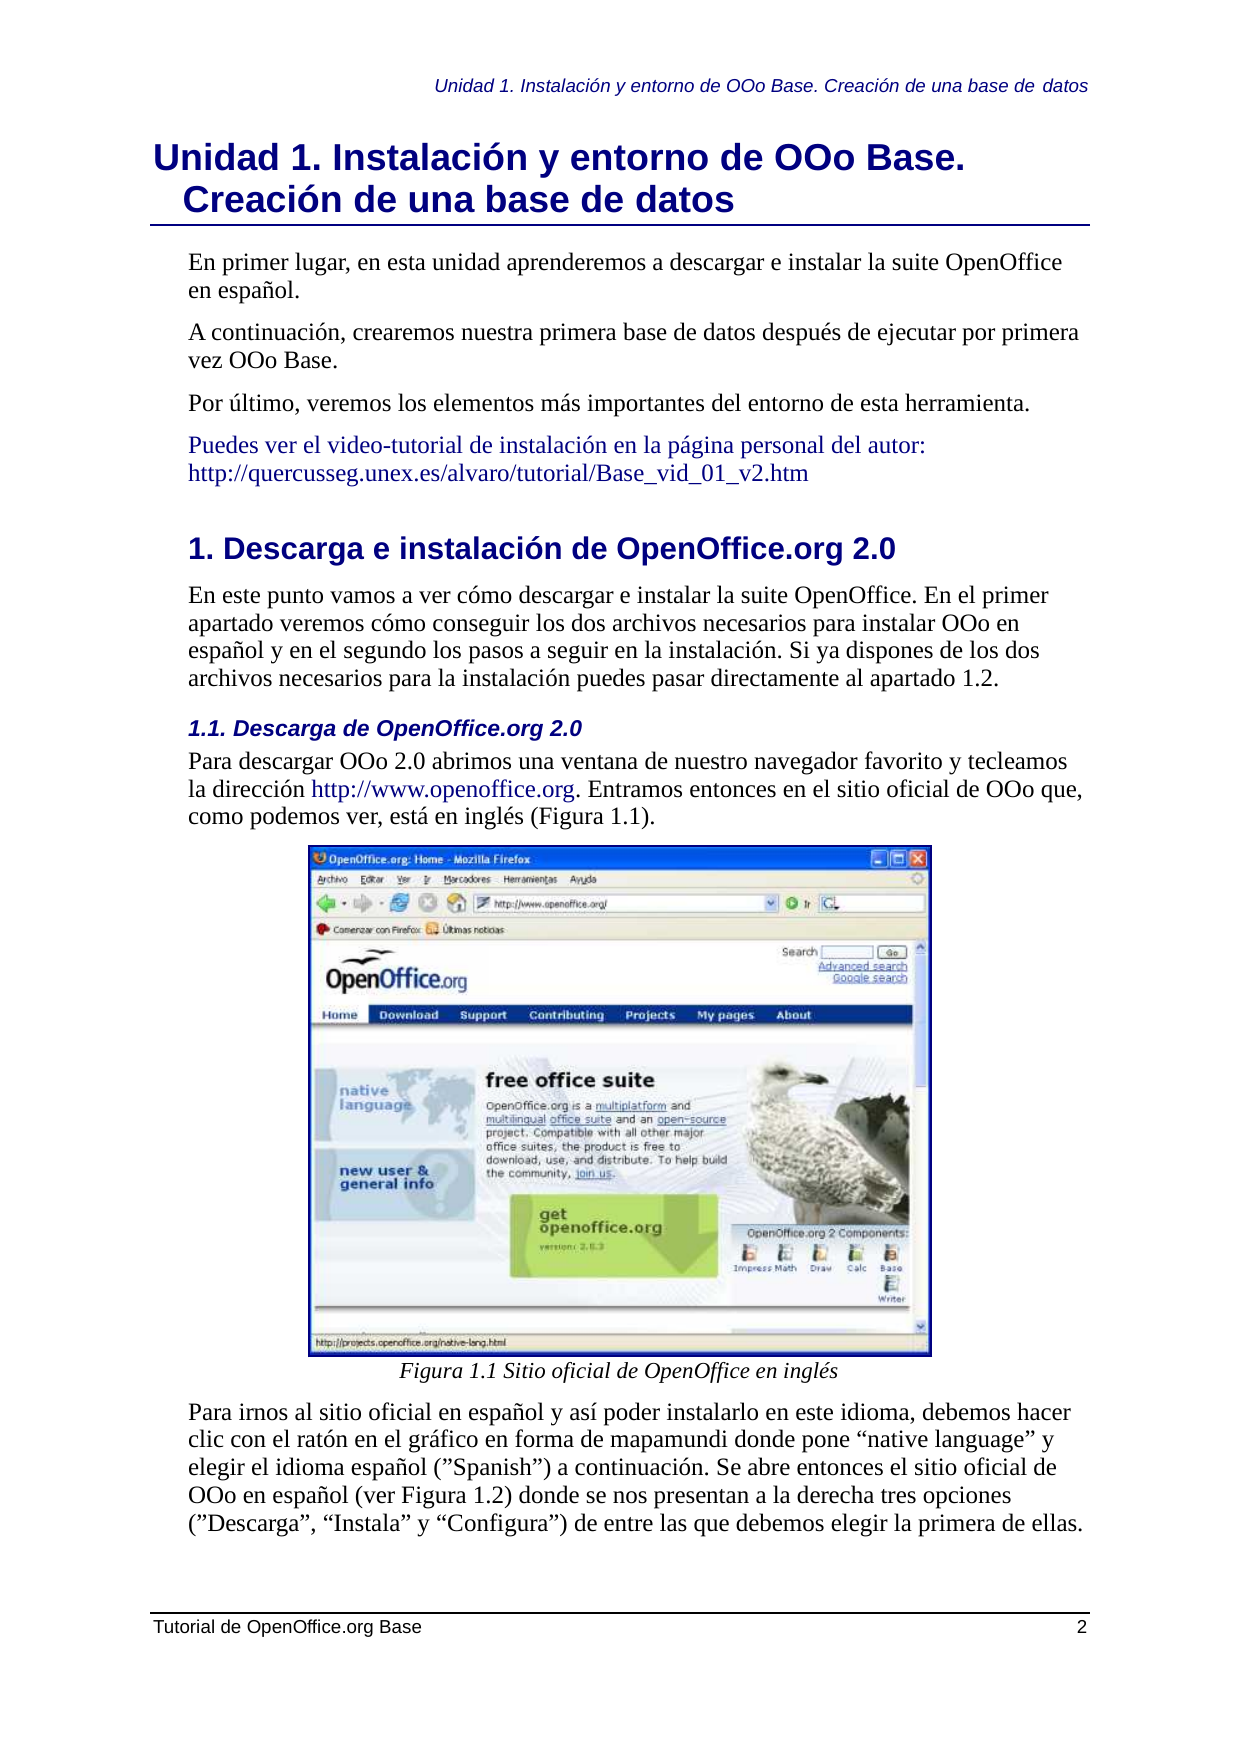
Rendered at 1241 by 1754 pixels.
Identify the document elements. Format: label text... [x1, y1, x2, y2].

picture [310, 847, 930, 1355]
text Para descargar OOo 2.0 abrimos una ventana de nuestro navegador favorito y tecleamos la dirección http://www.openoffice.org. Entramos entonces en el sitio oficial de OOo que, como podemos ver, está en inglés (Figura 1.1). [188, 747, 1090, 830]
text Por último, veremos los elementos más importantes del entorno de esta herramienta. [188, 389, 1090, 416]
text En primer lugar, en esta unidad aprenderemos a descargar e instalar la suite OpenOffice en español. [188, 248, 1090, 304]
text Para irnos al sitio oficial en español y así poder instalarlo en este idioma, debemos hacer clic con el ratón en el gráfico en forma de mapamundi donde pone “native language” y elegir el idioma español (”Spanish”) a continuación. Se abre entonces el sitio oficial de OOo en español (ver Figura 1.2) donde se nos presentan a la derecha tres opciones (”Descarga”, “Instala” y “Configura”) de entre las que debemos elegir la primera de ellas. [188, 1398, 1090, 1536]
text A continuación, crearemos nuestra primera base de datos después de ejecutar por primera vez OOo Base. [188, 318, 1090, 374]
text Puedes ver el video-tutorial de instalación en la página personal del autor: http://quercusseg.unex.es/alvaro/tutorial/Base_vid_01_v2.htm [188, 431, 1090, 487]
subtitle Descarga e instalación de OpenOffice.org 2.0 [188, 531, 1090, 566]
text En este punto vamos a ver cómo descargar e instalar la suite OpenOffice. En el primer apartado veremos cómo conseguir los dos archivos necesarios para instalar OOo en español y en el segundo los pasos a seguir en la instalación. Si ya dispones de los dos archivos necesarios para la instalación puedes pasar directamente al apartado 1.2. [188, 581, 1090, 692]
subtitle Descarga de OpenOffice.org 2.0 [188, 716, 1090, 741]
text Figura 1.1 Sitio oficial de OpenOffice en inglés [150, 845, 1090, 1383]
subtitle Unidad 1. Instalación y entorno de OOo Base. Creación de una base de datos [150, 134, 1090, 224]
